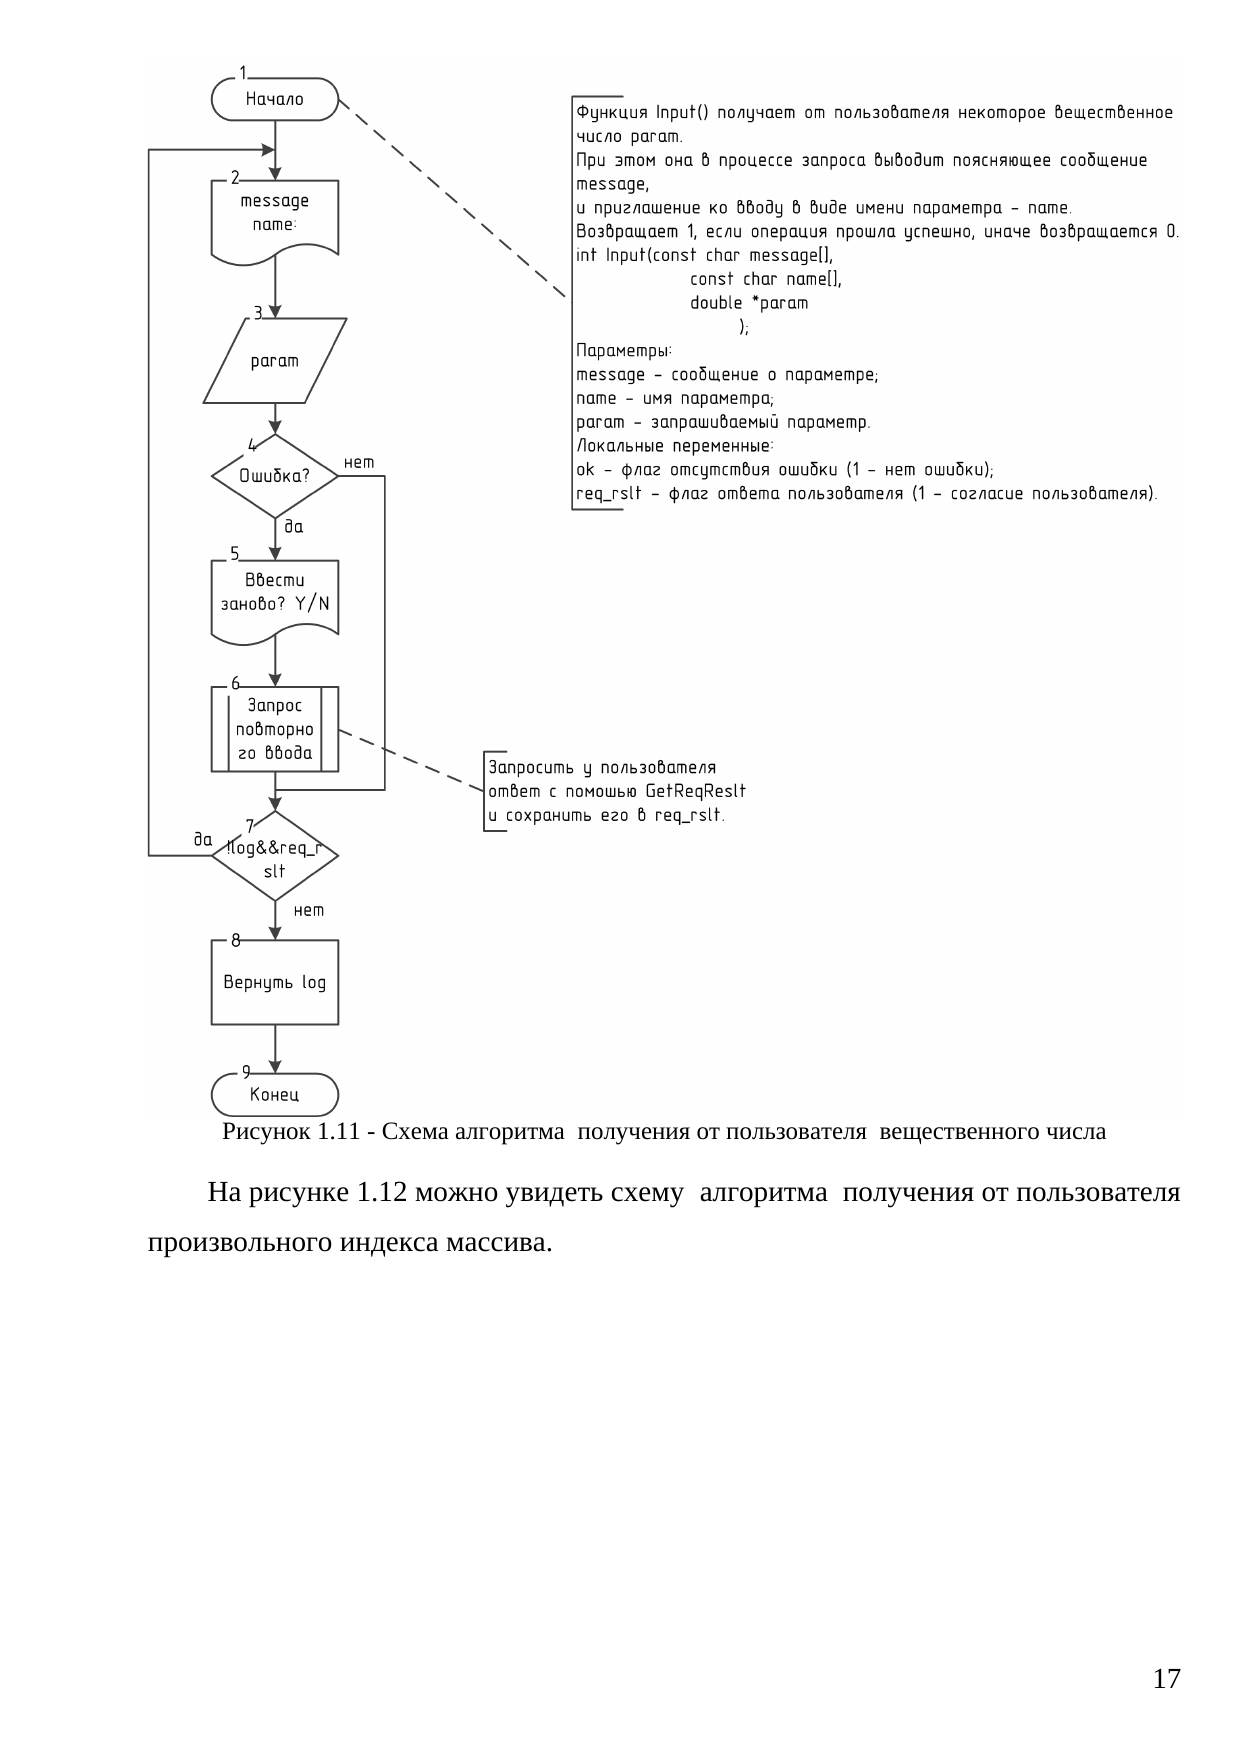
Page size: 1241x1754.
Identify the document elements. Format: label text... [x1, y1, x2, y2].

picture [147, 59, 1182, 1117]
text На рисунке 1.12 можно увидеть схему алгоритма получения от пользователя произвольного индекса массива. [148, 1174, 1181, 1258]
text Рисунок 1.11 - Схема алгоритма получения от пользователя вещественного числа [148, 1117, 1181, 1145]
